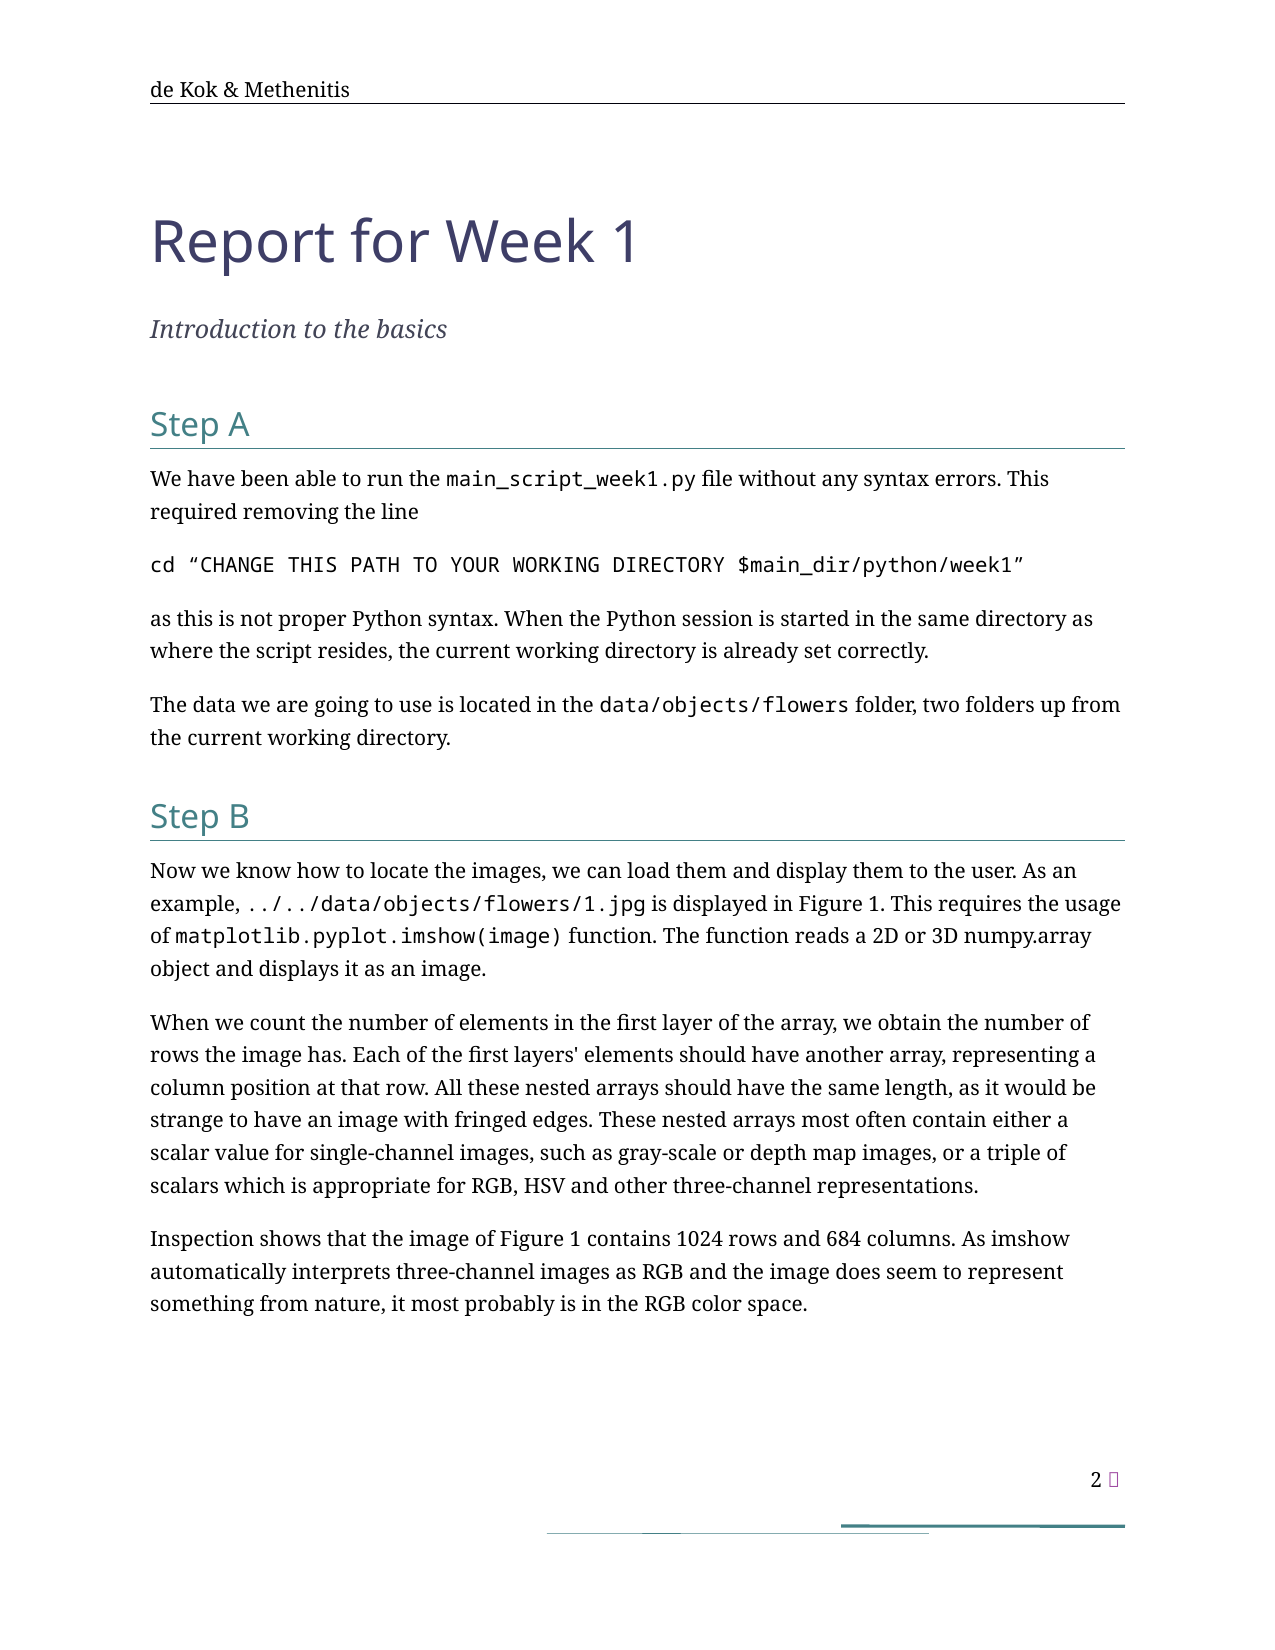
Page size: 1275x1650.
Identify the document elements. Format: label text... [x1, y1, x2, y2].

text as this is not proper Python syntax. When the Python session is started in the same directory as where the script resides, the current working directory is already set correctly. [150, 604, 1125, 665]
text Now we know how to locate the images, we can load them and display them to the user. As an example, ../../data/objects/flowers/1.jpg is displayed in Figure 1. This requires the usage of matplotlib.pyplot.imshow(image) function. The function reads a 2D or 3D numpy.array object and displays it as an image. [150, 856, 1125, 983]
text We have been able to run the main_script_week1.py file without any syntax errors. This required removing the line [150, 464, 1125, 526]
text cd “CHANGE THIS PATH TO YOUR WORKING DIRECTORY $main_dir/python/week1” [150, 551, 1125, 579]
title Report for Week 1 [150, 199, 1125, 279]
text Inspection shows that the image of Figure 1 contains 1024 rows and 684 columns. As imshow automatically interprets three-channel images as RGB and the image does seem to represent something from nature, it most probably is in the RGB color space. [150, 1224, 1125, 1318]
text The data we are going to use is located in the data/objects/flowers folder, two folders up from the current working directory. [150, 690, 1125, 751]
text When we count the number of elements in the first layer of the array, we obtain the number of rows the image has. Each of the first layers' elements should have another array, representing a column position at that row. All these nested arrays should have the same length, as it would be strange to have an image with fringed edges. These nested arrays most often contain either a scalar value for single-channel images, such as gray-scale or depth map images, or a triple of scalars which is appropriate for RGB, HSV and other three-channel representations. [150, 1008, 1125, 1199]
subtitle Introduction to the basics [150, 312, 1125, 346]
subtitle Step A [150, 401, 1125, 448]
subtitle Step B [150, 793, 1125, 840]
